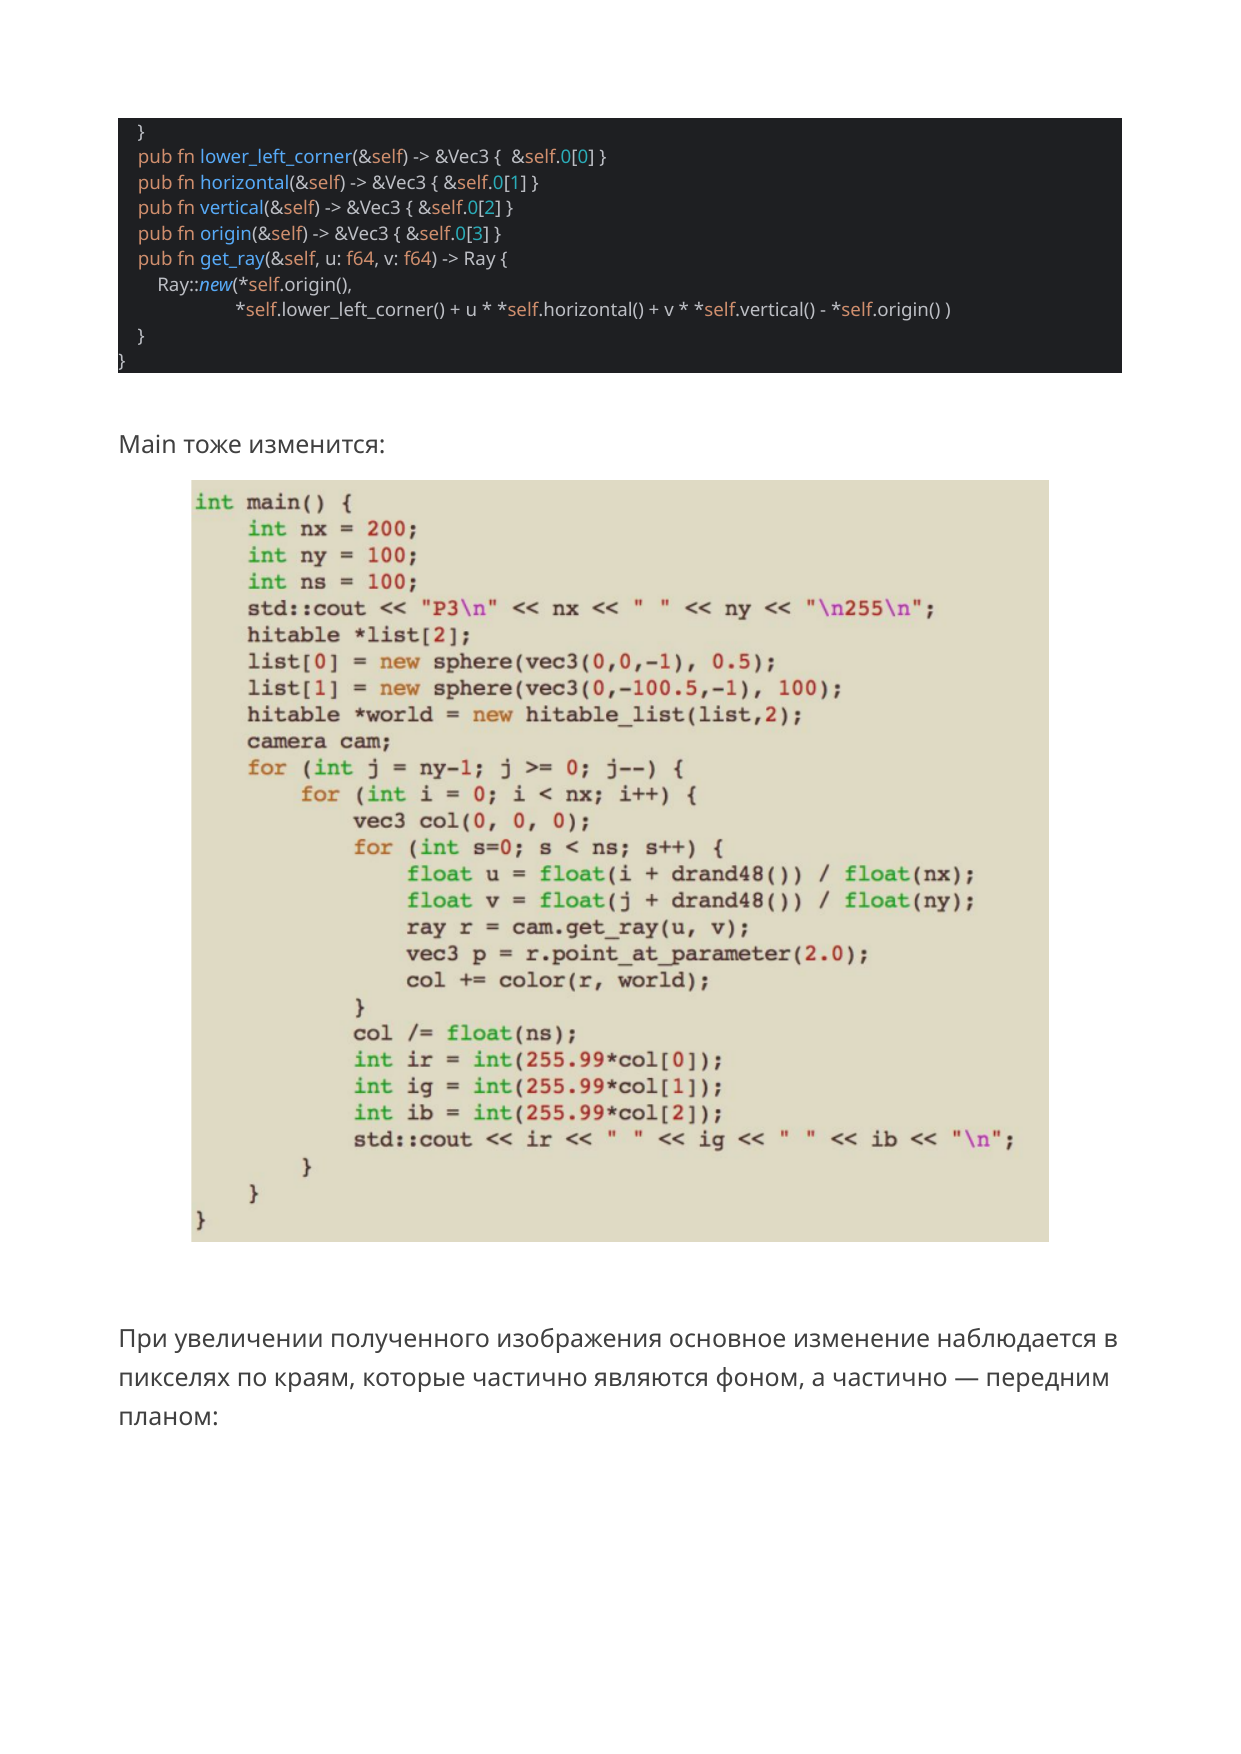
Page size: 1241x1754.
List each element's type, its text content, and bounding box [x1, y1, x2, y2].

text Main тоже изменится: [118, 427, 1122, 461]
text При увеличении полученного изображения основное изменение наблюдается в пикселях по краям, которые частично являются фоном, а частично — передним планом: [118, 1321, 1122, 1433]
picture [191, 480, 1049, 1242]
text } pub fn lower_left_corner(&self) -> &Vec3 { &self.0[0] } pub fn horizontal(&self) -> &Vec3 { &self.0[1] } pub fn vertical(&self) -> &Vec3 { &self.0[2] } pub fn origin(&self) -> &Vec3 { &self.0[3] } pub fn get_ray(&self, u: f64, v: f64) -> Ray { Ray::new(*self.origin(), *self.lower_left_corner() + u * *self.horizontal() + v * *self.vertical() - *self.origin() ) } } [118, 118, 1122, 373]
